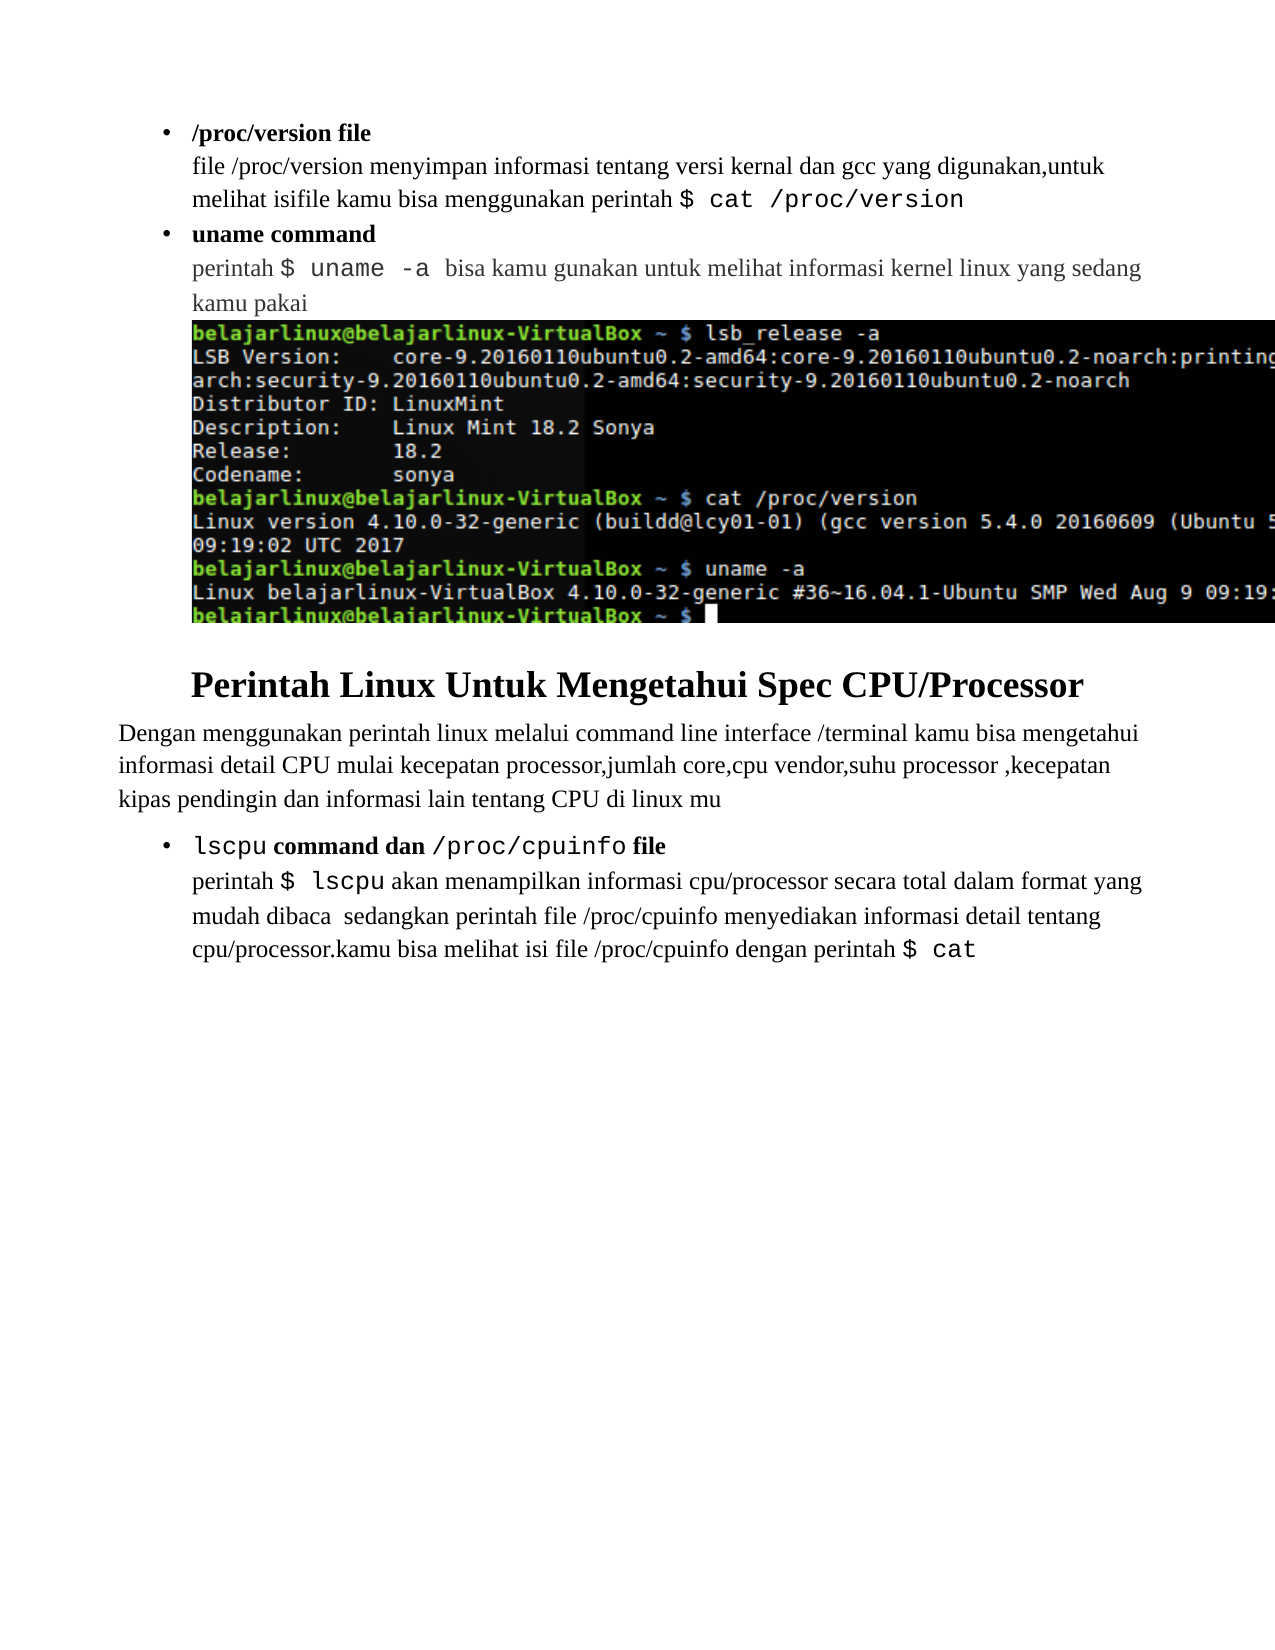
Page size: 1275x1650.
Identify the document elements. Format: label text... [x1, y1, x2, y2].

text Dengan menggunakan perintah linux melalui command line interface /terminal kamu bisa mengetahui informasi detail CPU mulai kecepatan processor,jumlah core,cpu vendor,suhu processor ,kecepatan kipas pendingin dan informasi lain tentang CPU di linux mu [118, 718, 1157, 812]
subtitle Perintah Linux Untuk Mengetahui Spec CPU/Processor [118, 662, 1157, 705]
picture [191, 320, 1275, 623]
list lscpu command dan /proc/cpuinfo file perintah $ lscpu akan menampilkan informasi cpu/processor secara total dalam format yang mudah dibaca sedangkan perintah file /proc/cpuinfo menyediakan informasi detail tentang cpu/processor.kamu bisa melihat isi file /proc/cpuinfo dengan perintah $ cat [162, 831, 1157, 965]
list uname command perintah $ uname -a bisa kamu gunakan untuk melihat informasi kernel linux yang sedang kamu pakai [162, 219, 1157, 622]
list /proc/version file file /proc/version menyimpan informasi tentang versi kernal dan gcc yang digunakan,untuk melihat isifile kamu bisa menggunakan perintah $ cat /proc/version [162, 118, 1157, 215]
